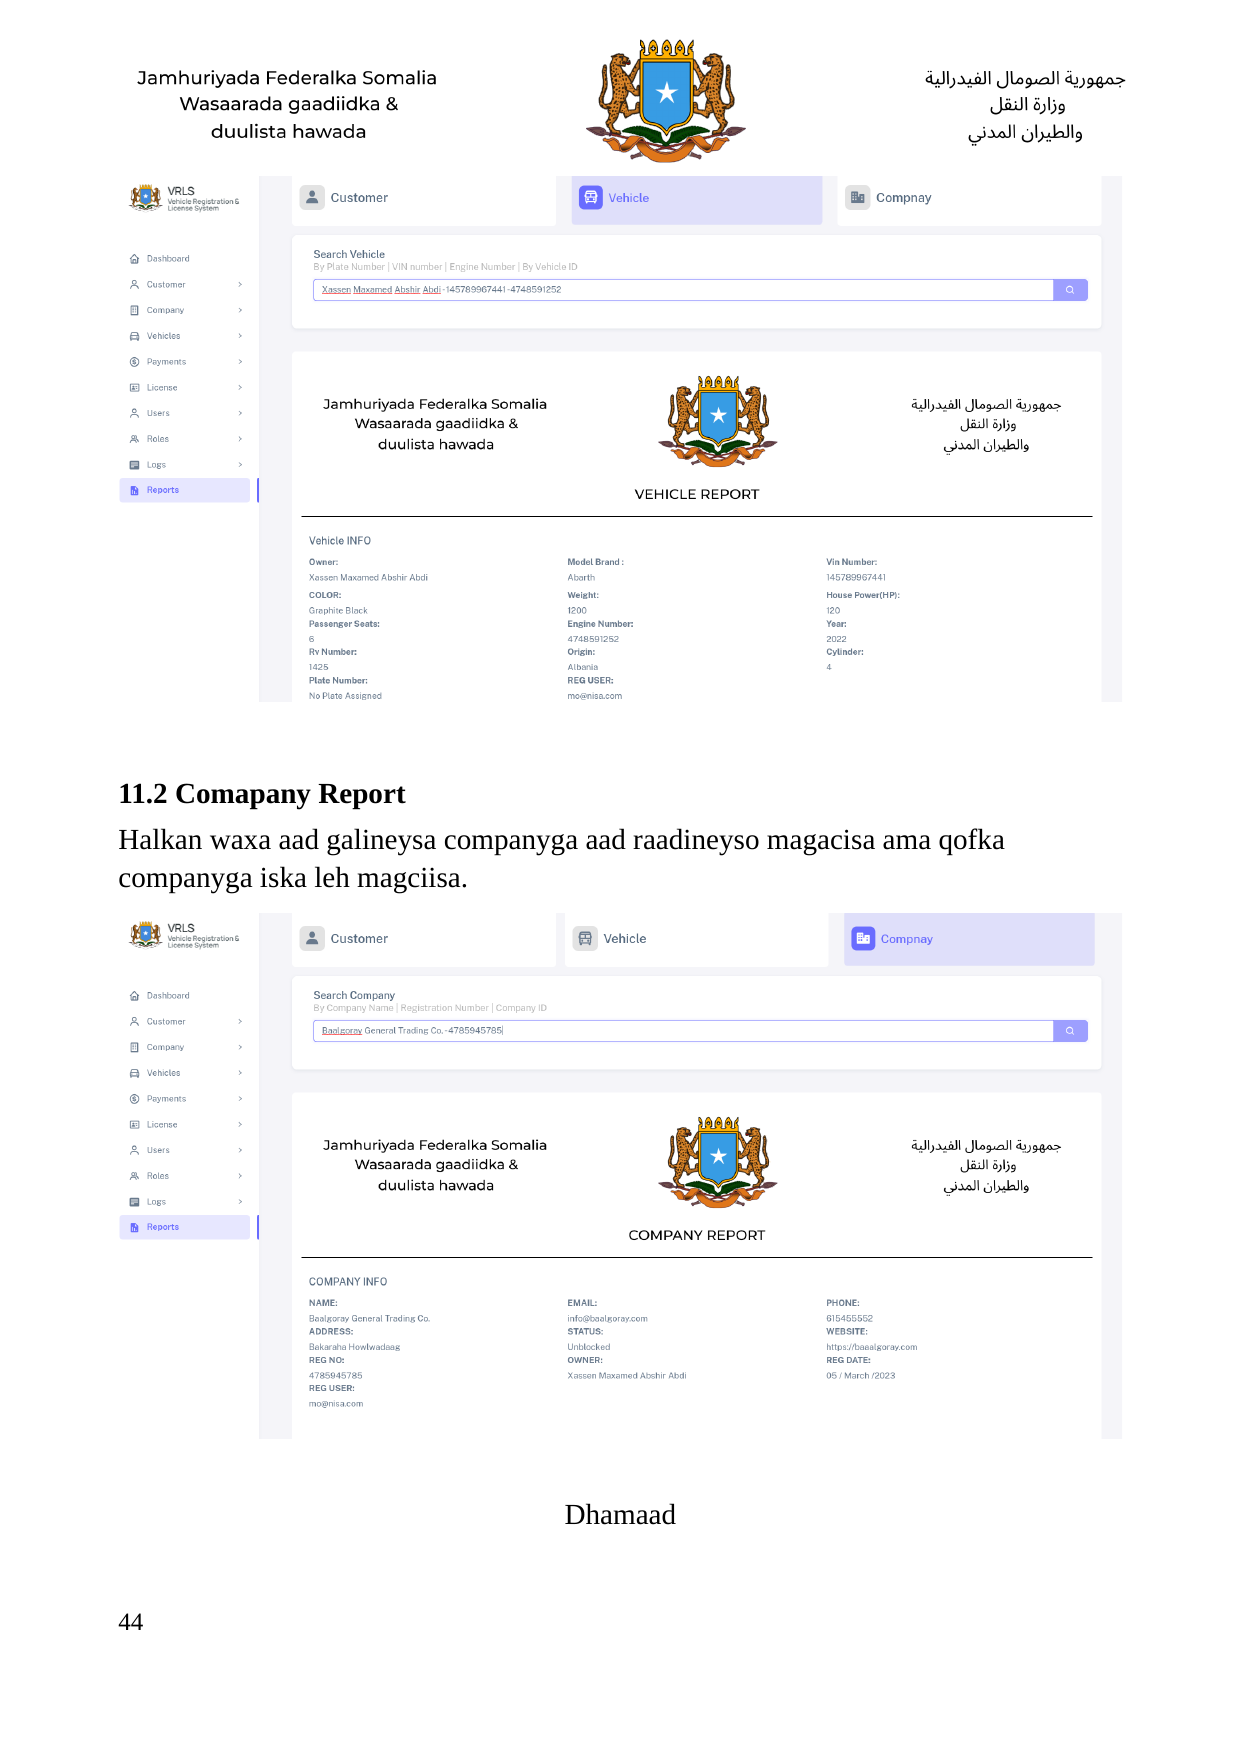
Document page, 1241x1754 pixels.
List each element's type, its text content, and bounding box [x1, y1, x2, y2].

picture [118, 19, 1157, 702]
subtitle 11.2 Comapany Report [118, 776, 1122, 809]
picture [118, 913, 1123, 1439]
text Halkan waxa aad galineysa companyga aad raadineyso magacisa ama qofka companyga iska leh magciisa. [118, 822, 1122, 894]
text Dhamaad [118, 1497, 1122, 1531]
